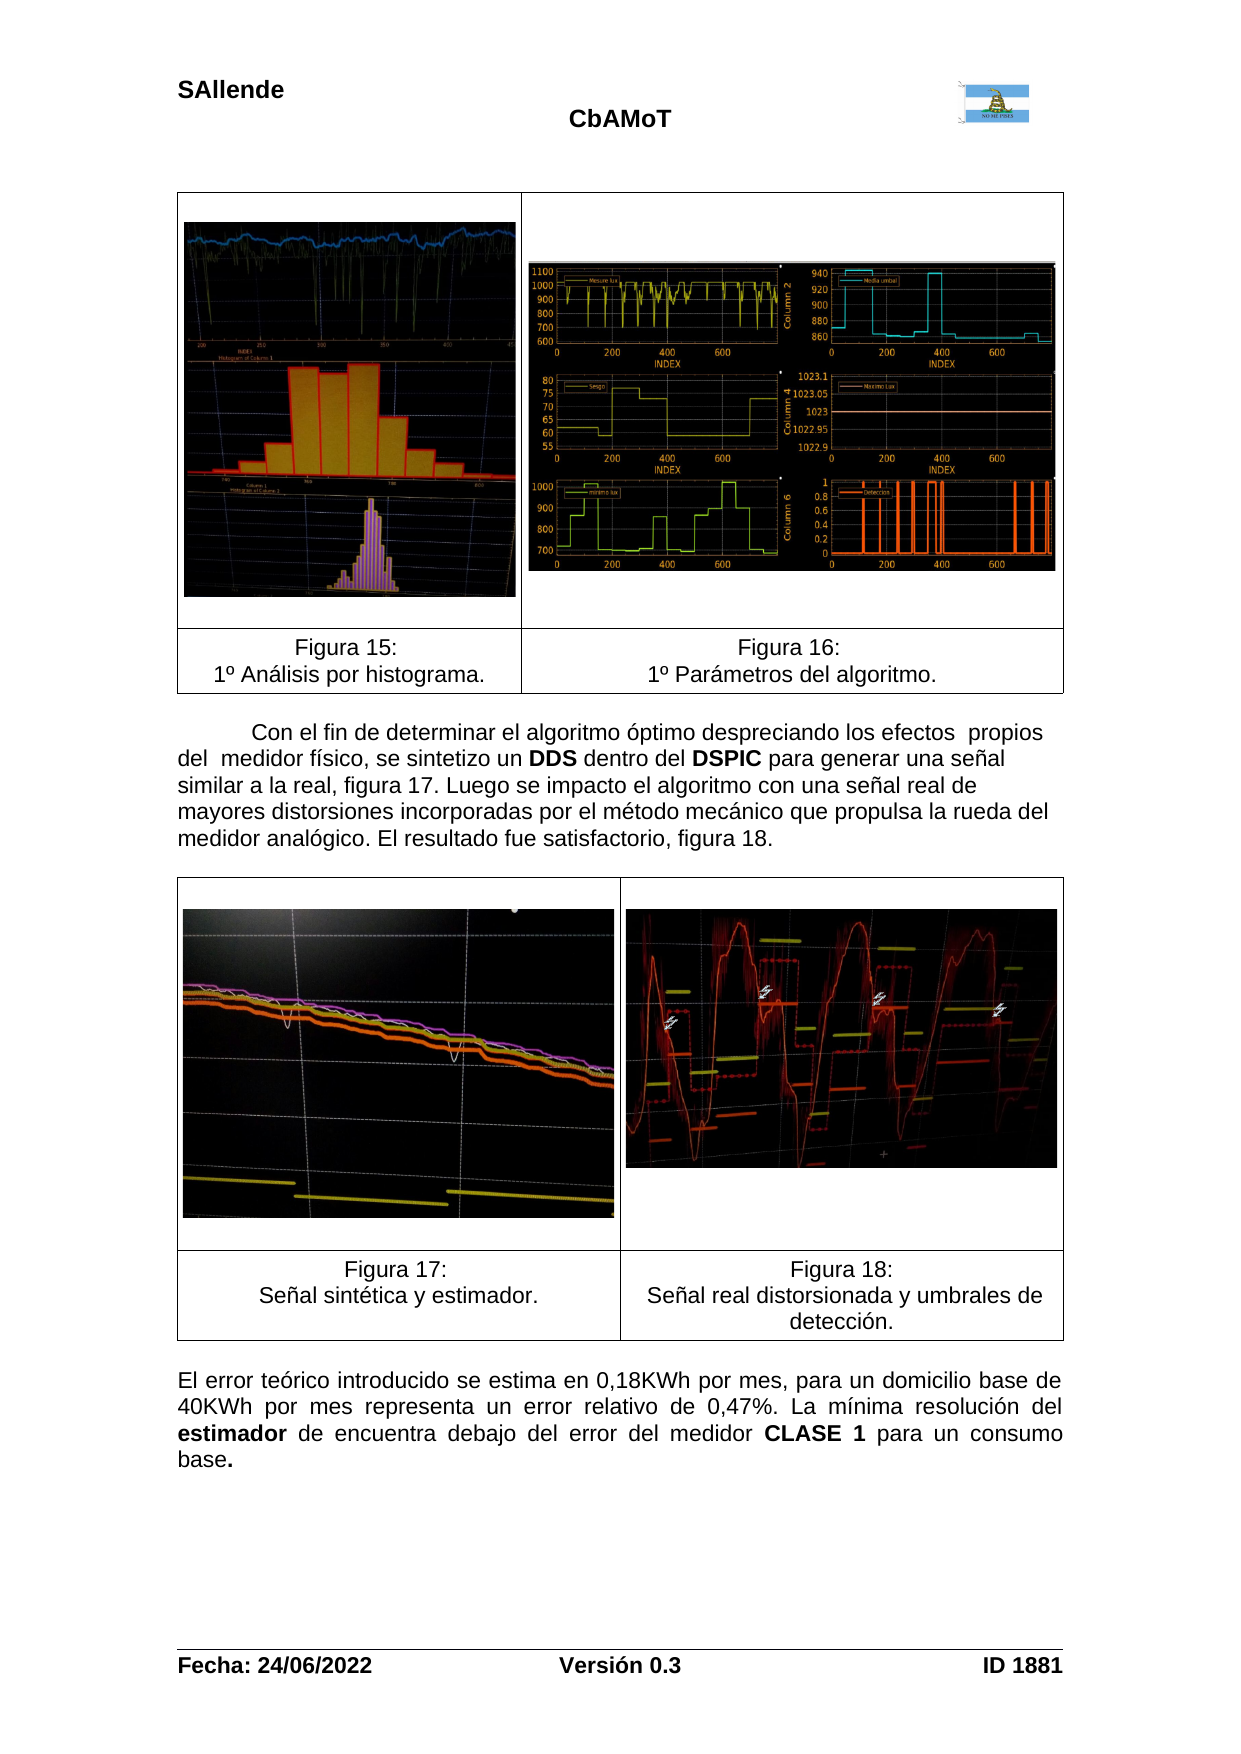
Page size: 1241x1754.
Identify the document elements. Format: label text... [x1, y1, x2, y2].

table_cell Figura 15: 1º Análisis por histograma. [178, 629, 521, 693]
table_header [522, 193, 1063, 628]
table_cell Figura 17: Señal sintética y estimador. [178, 1251, 620, 1340]
table_cell Figura 18: Señal real distorsionada y umbrales de detección. [621, 1251, 1063, 1340]
picture [184, 222, 516, 597]
picture [528, 261, 1056, 571]
picture [182, 909, 615, 1218]
table_header [621, 878, 1063, 1250]
table_cell Figura 16: 1º Parámetros del algoritmo. [522, 629, 1063, 693]
table_header [178, 193, 521, 628]
text Con el fin de determinar el algoritmo óptimo despreciando los efectos propios del medidor físico, se sintetizo un DDS dentro del DSPIC para generar una señal similar a la real, figura 17. Luego se impacto el algoritmo con una señal real de mayores distorsiones incorporadas por el método mecánico que propulsa la rueda del medidor analógico. El resultado fue satisfactorio, figura 18. [177, 719, 1063, 851]
table_header [178, 878, 620, 1250]
picture [625, 909, 1058, 1168]
text El error teórico introducido se estima en 0,18KWh por mes, para un domicilio base de 40KWh por mes representa un error relativo de 0,47%. La mínima resolución del estimador de encuentra debajo del error del medidor CLASE 1 para un consumo base. [177, 1367, 1063, 1472]
picture [954, 79, 1033, 126]
